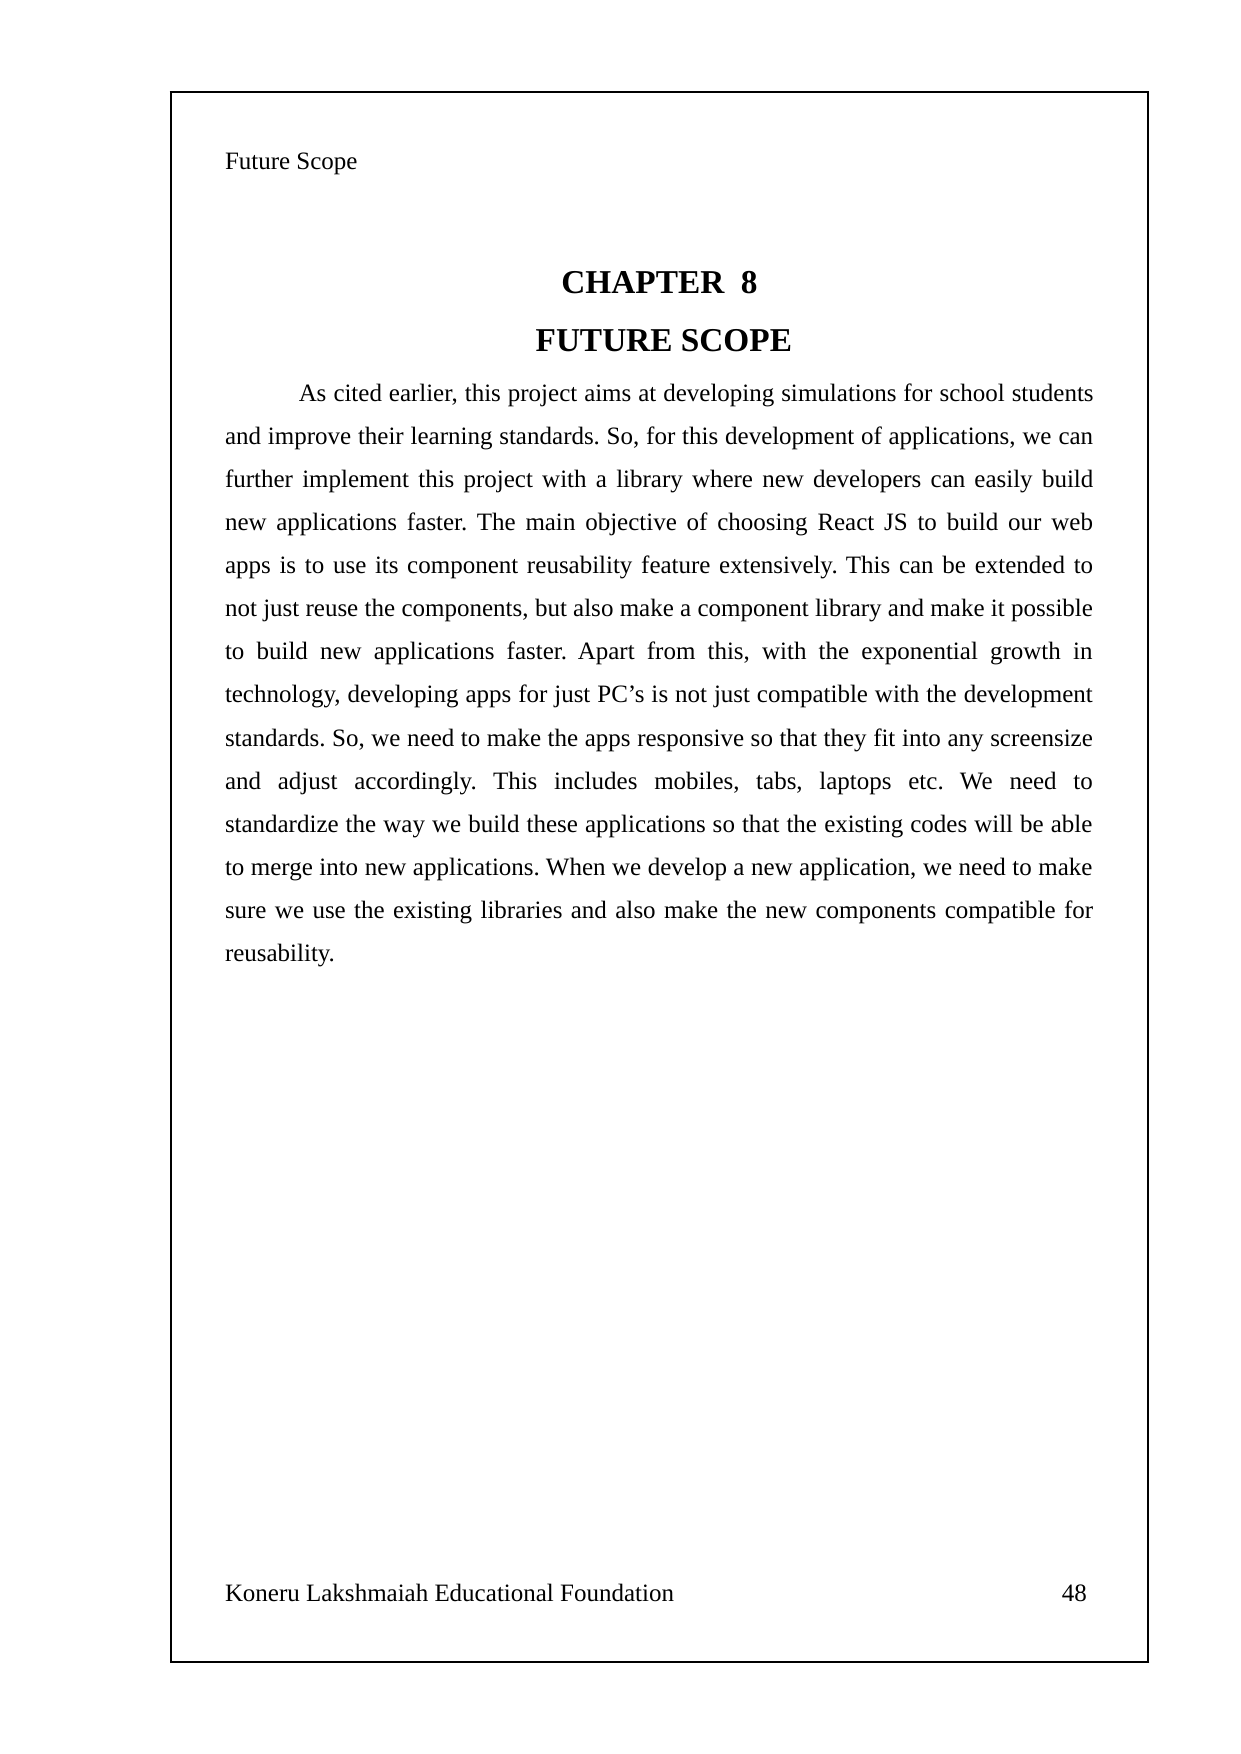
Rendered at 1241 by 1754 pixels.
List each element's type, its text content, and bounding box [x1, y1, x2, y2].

text FUTURE SCOPE [225, 320, 1094, 358]
text CHAPTER 8 [225, 263, 1094, 301]
text As cited earlier, this project aims at developing simulations for school students and improve their learning standards. So, for this development of applications, we can further implement this project with a library where new developers can easily build new applications faster. The main objective of choosing React JS to build our web apps is to use its component reusability feature extensively. This can be extended to not just reuse the components, but also make a component library and make it possible to build new applications faster. Apart from this, with the exponential growth in technology, developing apps for just PC’s is not just compatible with the development standards. So, we need to make the apps responsive so that they fit into any screensize and adjust accordingly. This includes mobiles, tabs, laptops etc. We need to standardize the way we build these applications so that the existing codes will be able to merge into new applications. When we develop a new application, we need to make sure we use the existing libraries and also make the new components compatible for reusability. [225, 378, 1094, 967]
